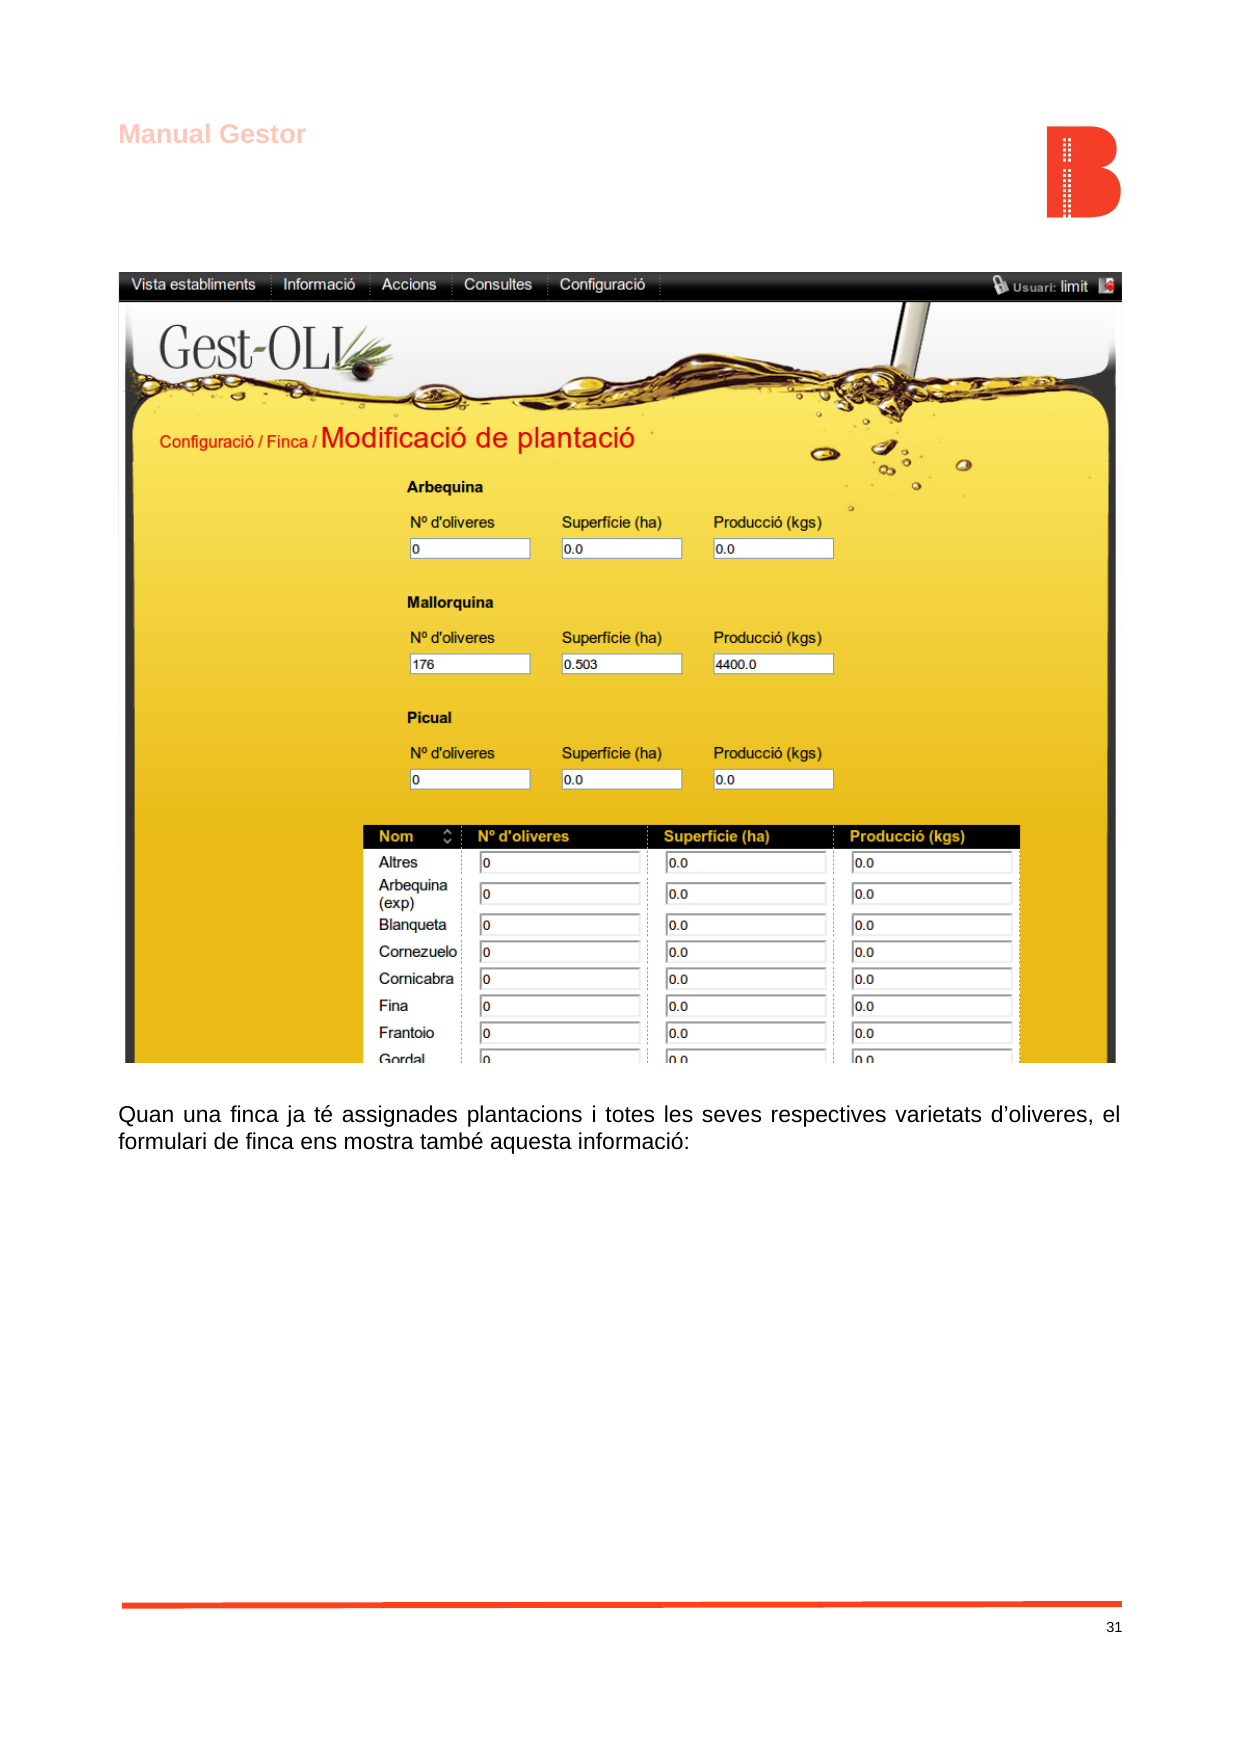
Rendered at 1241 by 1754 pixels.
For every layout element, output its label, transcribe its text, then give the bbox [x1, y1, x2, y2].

text Quan una finca ja té assignades plantacions i totes les seves respectives varietats d’oliveres, el formulari de finca ens mostra també aquesta informació: [118, 1101, 1122, 1154]
picture [1036, 124, 1130, 221]
picture [118, 272, 1123, 1063]
